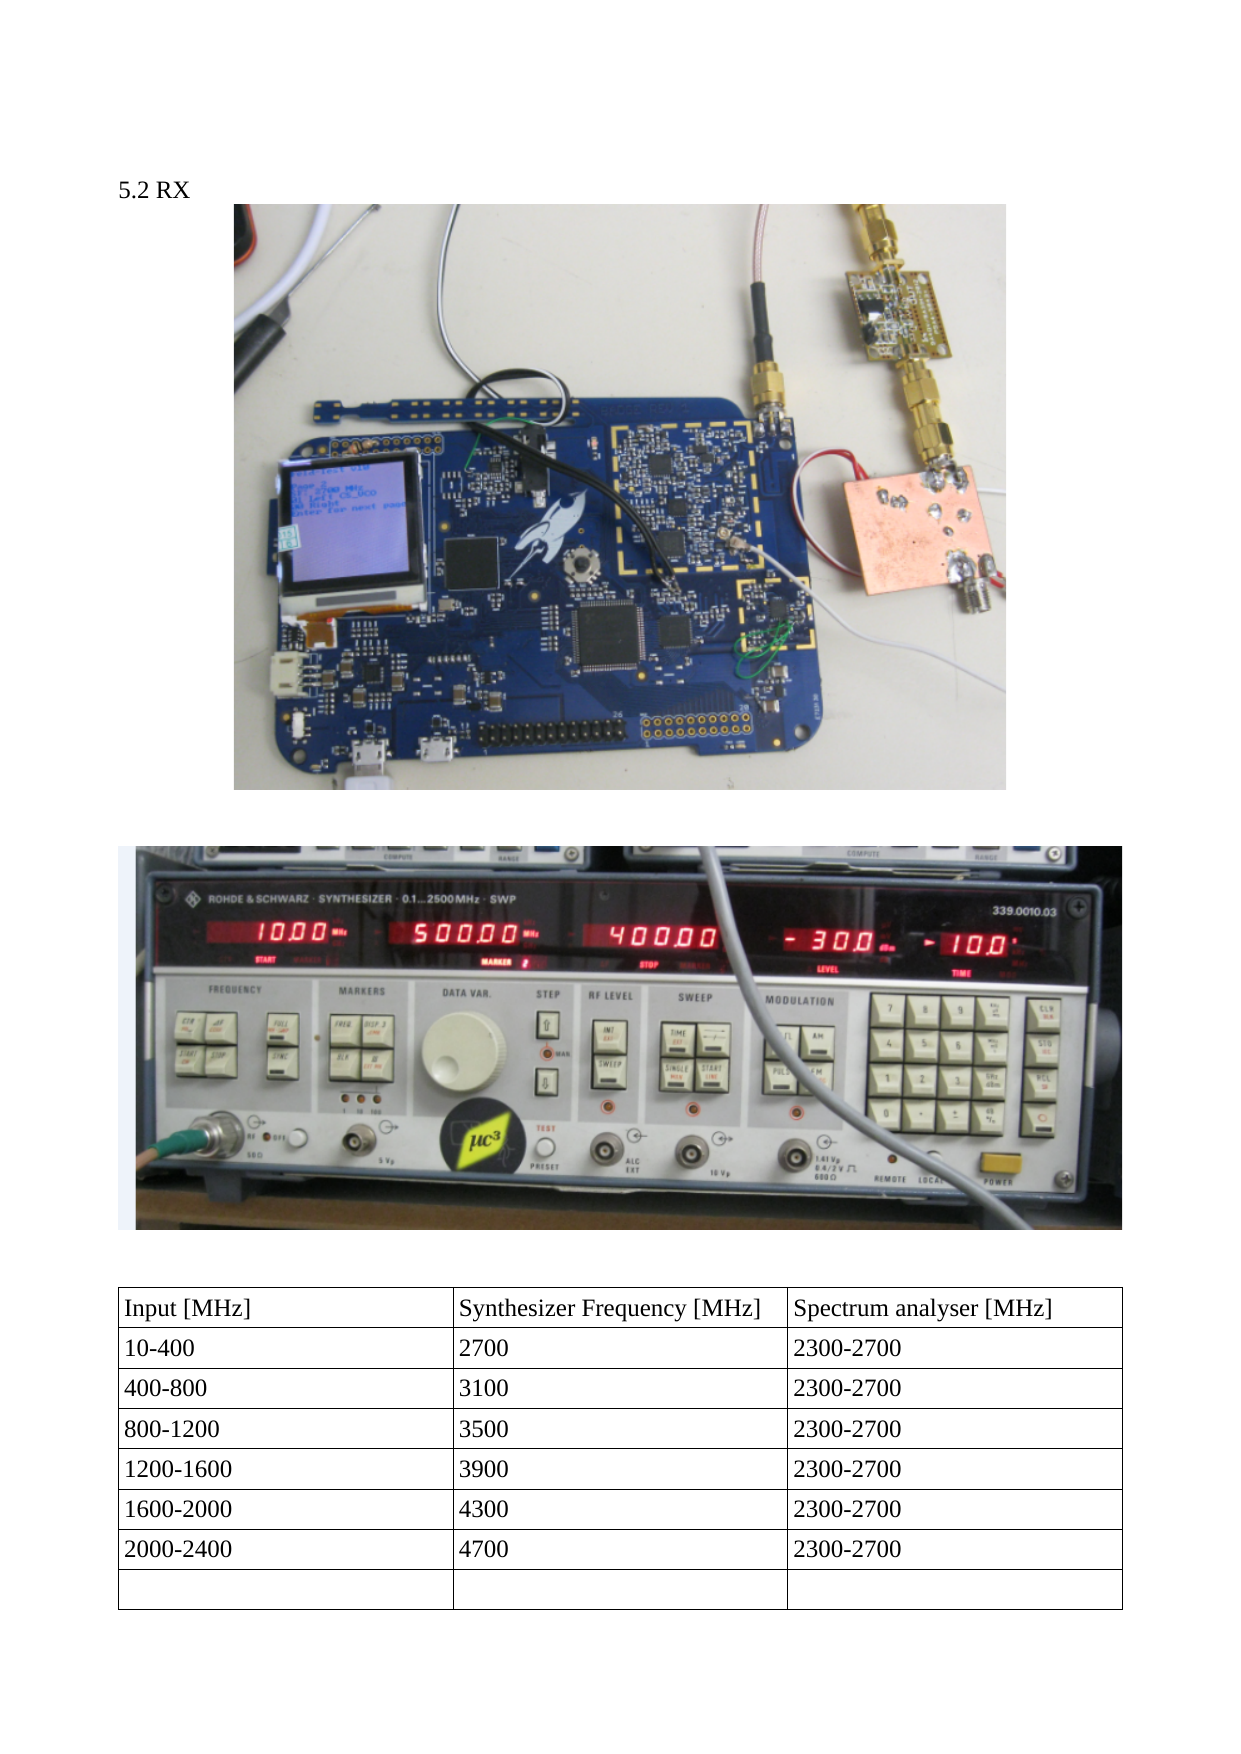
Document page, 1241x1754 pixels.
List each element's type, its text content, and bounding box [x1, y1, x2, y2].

table_cell 2300-2700 [788, 1328, 1122, 1367]
table_header Input [MHz] [119, 1288, 453, 1327]
picture [233, 204, 1007, 790]
table_cell 800-1200 [119, 1409, 453, 1448]
table_cell 3900 [454, 1449, 787, 1488]
table_cell [454, 1570, 787, 1609]
table_header Spectrum analyser [MHz] [788, 1288, 1122, 1327]
table_cell 1200-1600 [119, 1449, 453, 1488]
table_cell 4700 [454, 1530, 787, 1569]
table_cell 2300-2700 [788, 1369, 1122, 1408]
table_cell 10-400 [119, 1328, 453, 1367]
table_cell [119, 1570, 453, 1609]
picture [118, 846, 1123, 1230]
table_cell 3100 [454, 1369, 787, 1408]
table_cell 3500 [454, 1409, 787, 1448]
table_cell 2300-2700 [788, 1449, 1122, 1488]
table_cell 1600-2000 [119, 1490, 453, 1529]
table_cell 2300-2700 [788, 1530, 1122, 1569]
table_cell 2300-2700 [788, 1409, 1122, 1448]
table_header Synthesizer Frequency [MHz] [454, 1288, 787, 1327]
table_cell 4300 [454, 1490, 787, 1529]
table_cell [788, 1570, 1122, 1609]
table_cell 2300-2700 [788, 1490, 1122, 1529]
table_cell 2700 [454, 1328, 787, 1367]
text 5.2 RX [118, 176, 1122, 204]
table_cell 2000-2400 [119, 1530, 453, 1569]
table_cell 400-800 [119, 1369, 453, 1408]
